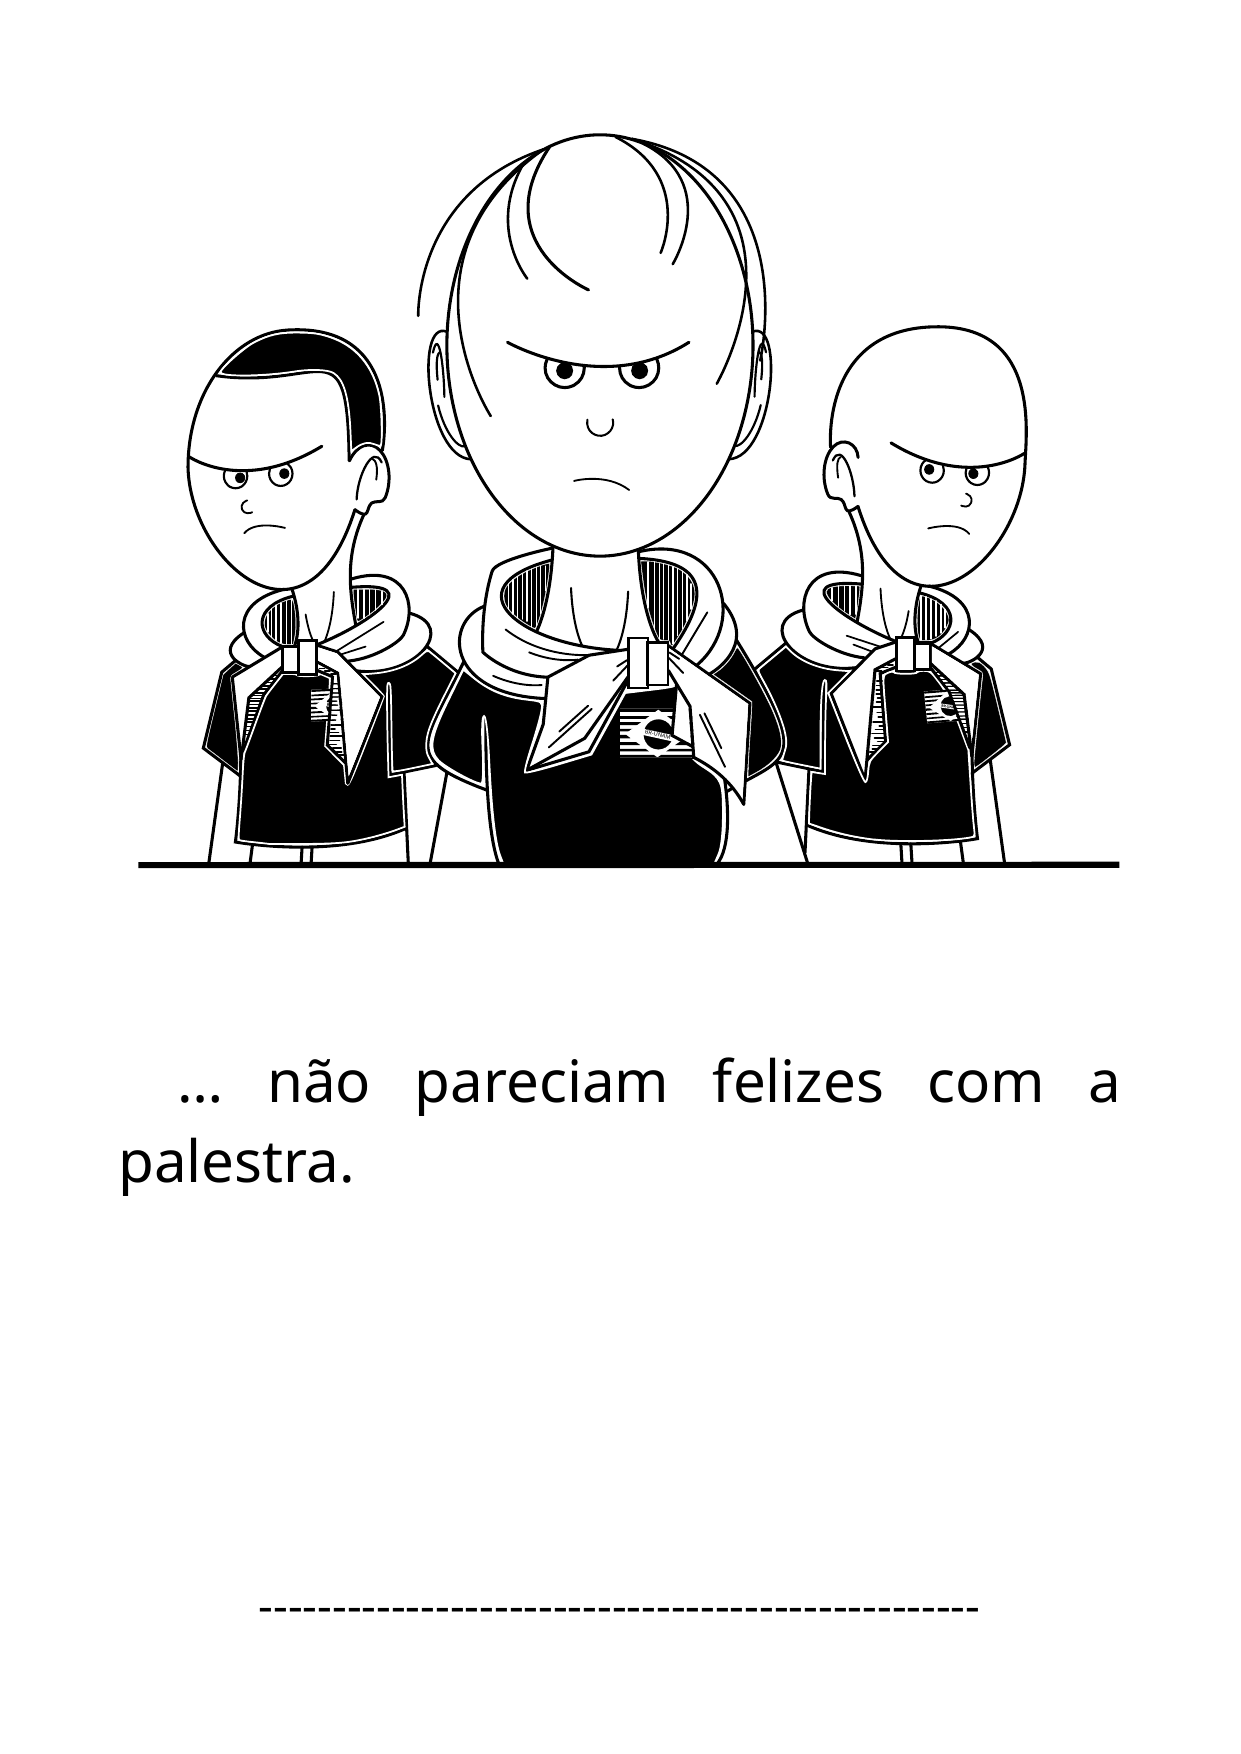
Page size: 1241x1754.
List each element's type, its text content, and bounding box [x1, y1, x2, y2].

text … não pareciam felizes com a palestra. [118, 1041, 1122, 1199]
